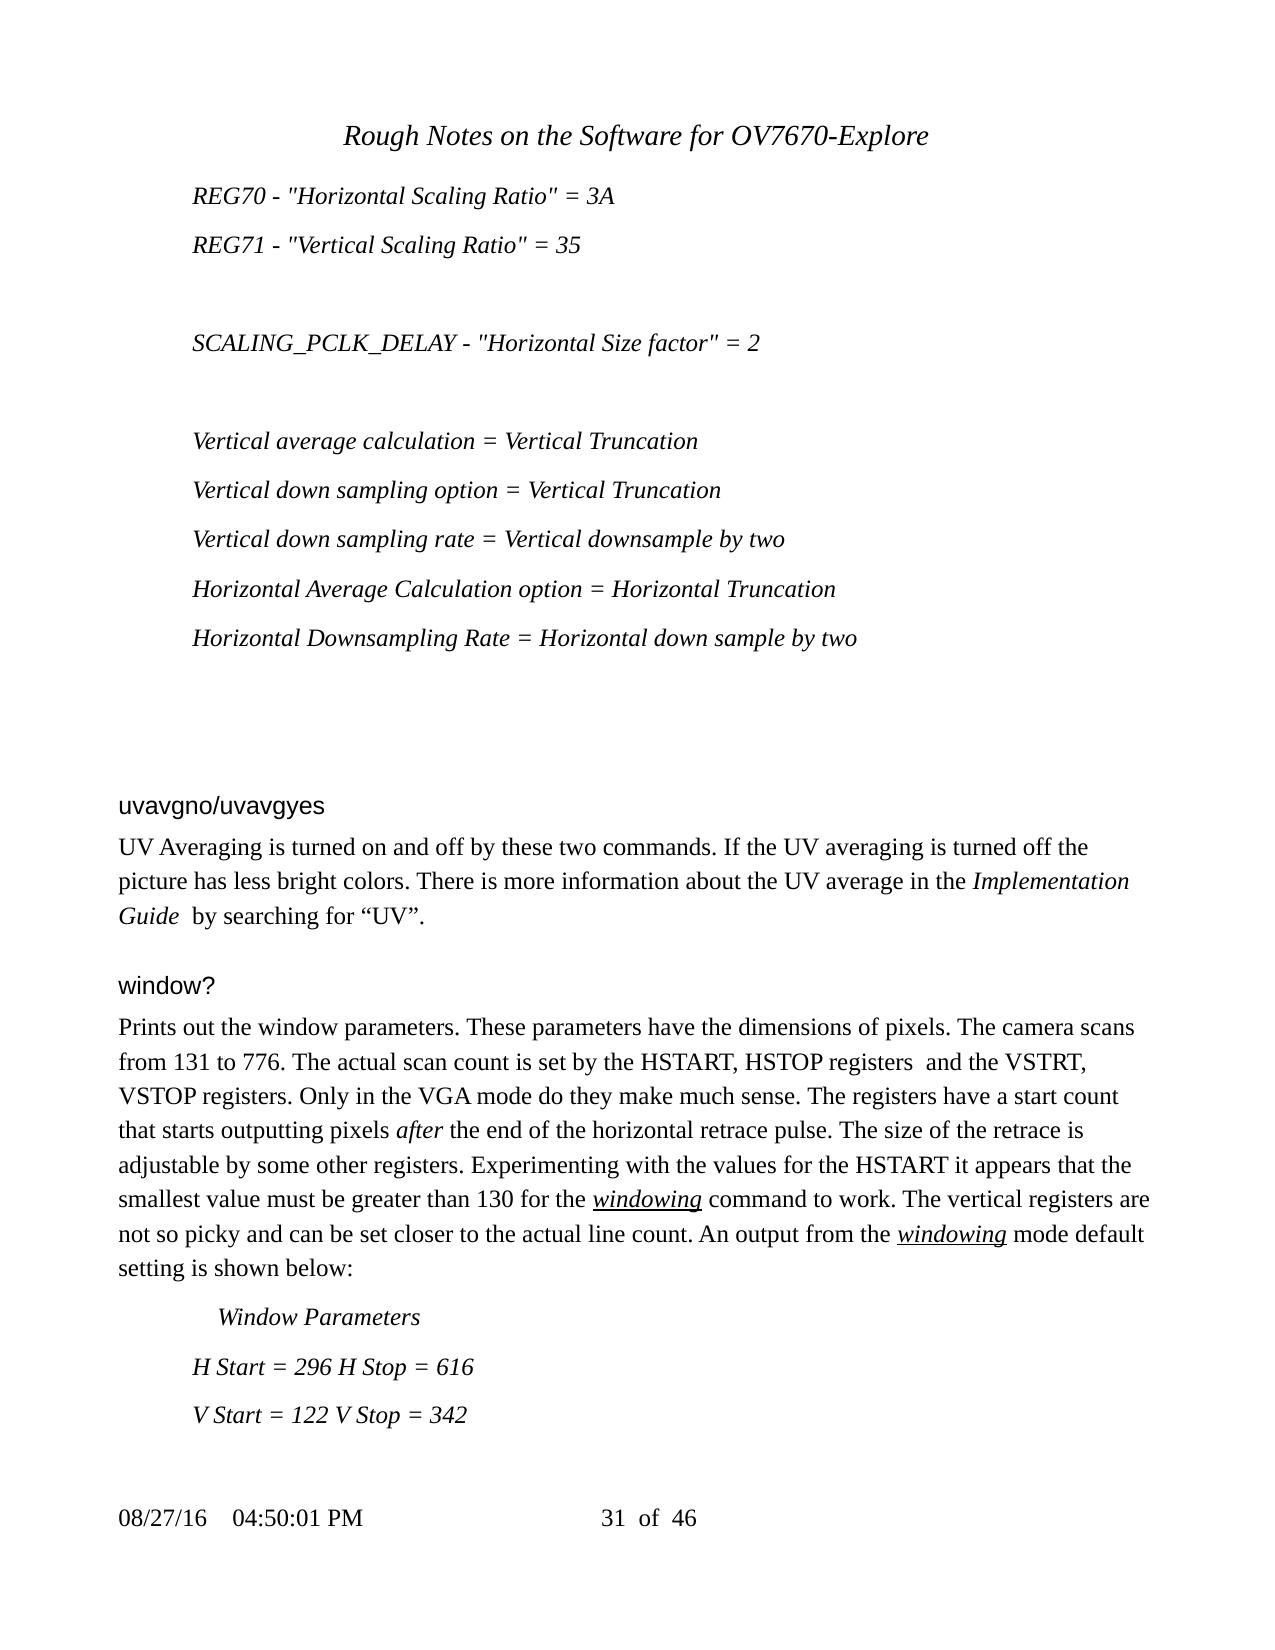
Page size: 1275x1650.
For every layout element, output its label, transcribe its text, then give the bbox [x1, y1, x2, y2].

text Prints out the window parameters. These parameters have the dimensions of pixels. The camera scans from 131 to 776. The actual scan count is set by the HSTART, HSTOP registers and the VSTRT, VSTOP registers. Only in the VGA mode do they make much sense. The registers have a start count that starts outputting pixels after the end of the horizontal retrace pulse. The size of the retrace is adjustable by some other registers. Experimenting with the values for the HSTART it appears that the smallest value must be greater than 130 for the windowing command to work. The vertical registers are not so picky and can be set closer to the actual line count. An output from the windowing mode default setting is shown below: [118, 1012, 1157, 1282]
text Horizontal Downsampling Rate = Horizontal down sample by two [192, 623, 1157, 651]
text SCALING_PCLK_DELAY - "Horizontal Size factor" = 2 [192, 328, 1157, 357]
text REG70 - "Horizontal Scaling Ratio" = 3A [192, 181, 1157, 210]
text Vertical average calculation = Vertical Truncation [192, 426, 1157, 455]
text Vertical down sampling option = Vertical Truncation [192, 476, 1157, 504]
subtitle window? [118, 971, 1157, 999]
text Vertical down sampling rate = Vertical downsample by two [192, 524, 1157, 553]
text REG71 - "Vertical Scaling Ratio" = 35 [192, 230, 1157, 259]
text Horizontal Average Calculation option = Horizontal Truncation [192, 574, 1157, 602]
text H Start = 296 H Stop = 616 [192, 1352, 1157, 1380]
subtitle uvavgno/uvavgyes [118, 791, 1157, 819]
text V Start = 122 V Stop = 342 [192, 1401, 1157, 1429]
text Window Parameters [192, 1302, 1157, 1331]
text UV Averaging is turned on and off by these two commands. If the UV averaging is turned off the picture has less bright colors. There is more information about the UV average in the Implementation Guide by searching for “UV”. [118, 832, 1157, 930]
